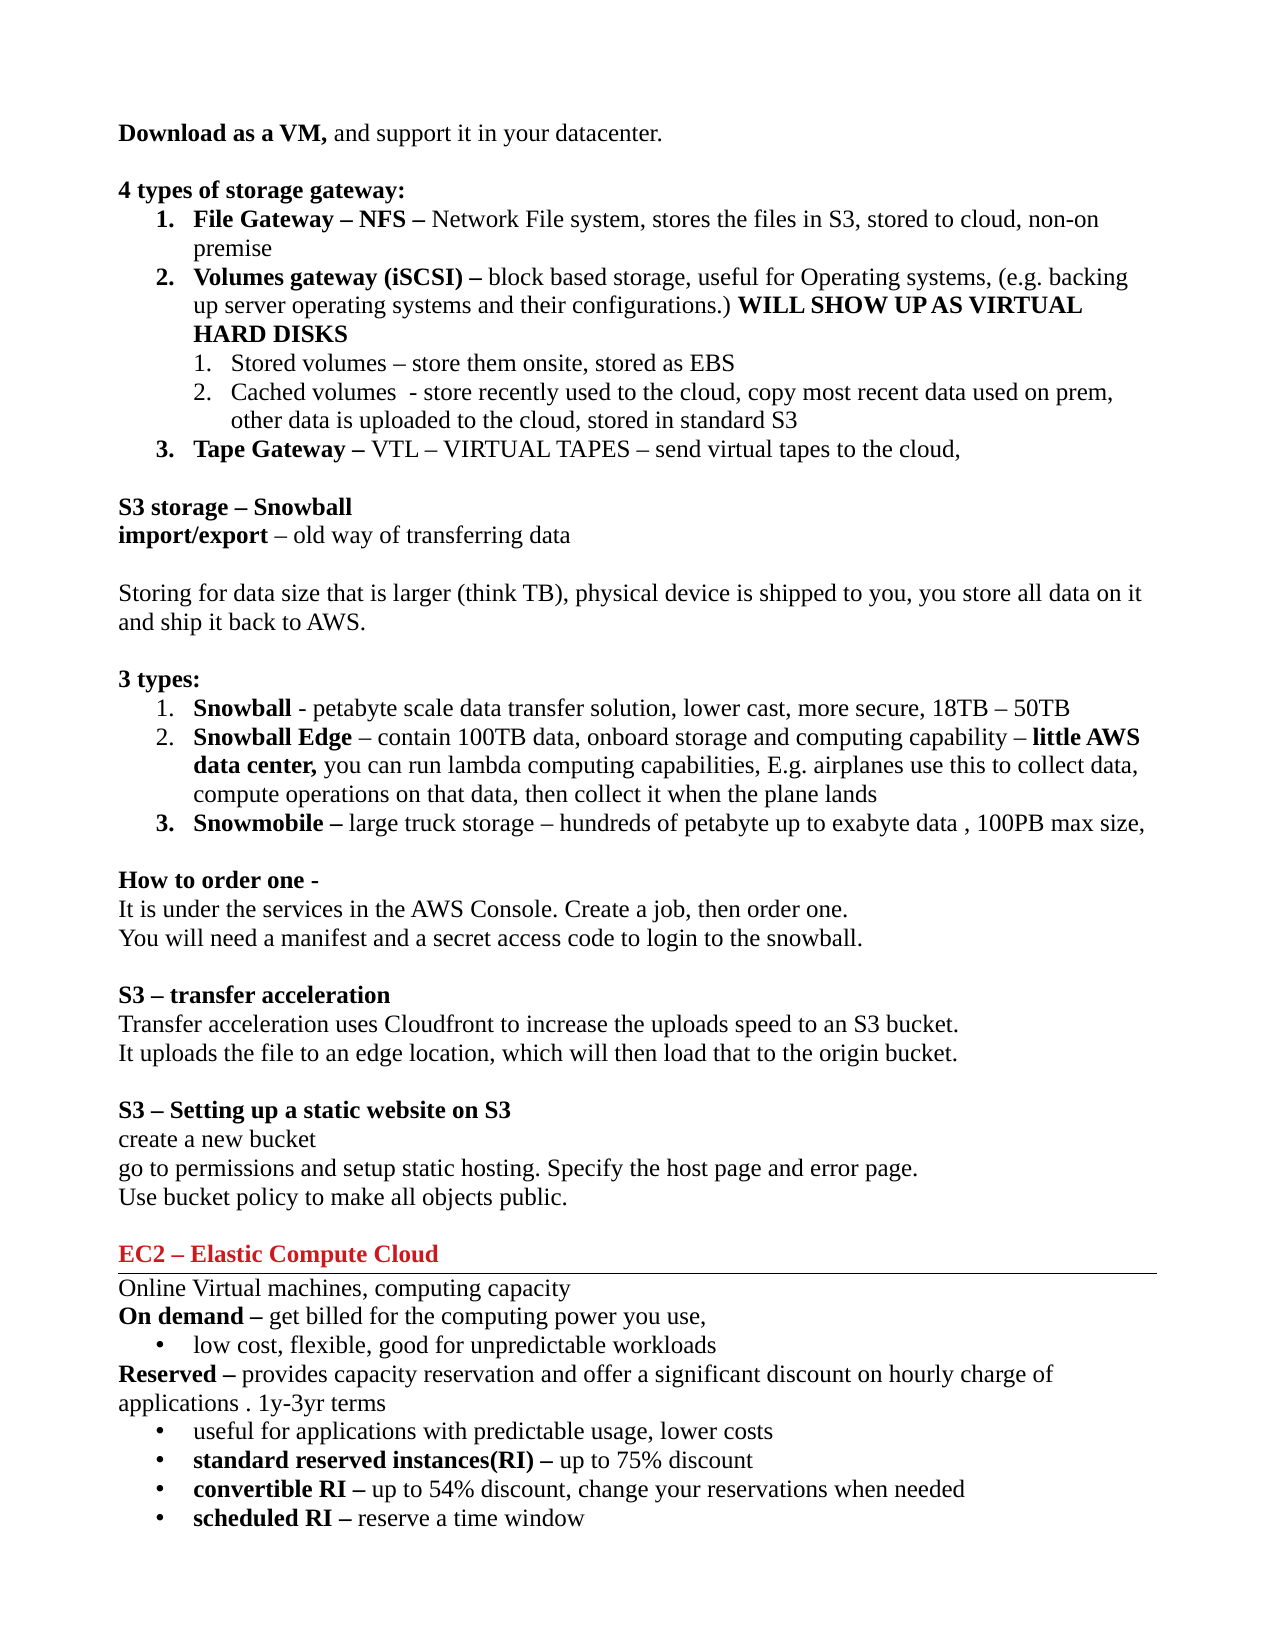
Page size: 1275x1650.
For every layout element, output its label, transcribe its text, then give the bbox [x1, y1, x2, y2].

list Volumes gateway (iSCSI) – block based storage, useful for Operating systems, (e.g. backing up server operating systems and their configurations.) WILL SHOW UP AS VIRTUAL HARD DISKS [156, 262, 1157, 348]
text On demand – get billed for the computing power you use, [118, 1301, 1157, 1330]
list Snowball - petabyte scale data transfer solution, lower cast, more secure, 18TB – 50TB [156, 693, 1157, 722]
text S3 – Setting up a static website on S3 [118, 1096, 1157, 1124]
text 4 types of storage gateway: [118, 176, 1157, 204]
list File Gateway – NFS – Network File system, stores the files in S3, stored to cloud, non-on premise [156, 204, 1157, 262]
text Reserved – provides capacity reservation and offer a significant discount on hourly charge of applications . 1y-3yr terms [118, 1359, 1157, 1416]
list convertible RI – up to 54% discount, change your reservations when needed [156, 1474, 1157, 1503]
text create a new bucket [118, 1124, 1157, 1153]
text How to order one - [118, 866, 1157, 894]
list Tape Gateway – VTL – VIRTUAL TAPES – send virtual tapes to the cloud, [156, 434, 1157, 463]
list useful for applications with predictable usage, lower costs [156, 1416, 1157, 1445]
list standard reserved instances(RI) – up to 75% discount [156, 1445, 1157, 1474]
text import/export – old way of transferring data [118, 521, 1157, 549]
text It is under the services in the AWS Console. Create a job, then order one. [118, 894, 1157, 923]
text Download as a VM, and support it in your datacenter. [118, 118, 1157, 147]
list Cached volumes - store recently used to the cloud, copy most recent data used on prem, other data is uploaded to the cloud, stored in standard S3 [193, 377, 1157, 434]
text Use bucket policy to make all objects public. [118, 1182, 1157, 1211]
list Snowball Edge – contain 100TB data, onboard storage and computing capability – little AWS data center, you can run lambda computing capabilities, E.g. airplanes use this to collect data, compute operations on that data, then collect it when the plane lands [156, 722, 1157, 808]
text Transfer acceleration uses Cloudfront to increase the uploads speed to an S3 bucket. It uploads the file to an edge location, which will then load that to the origin bucket. [118, 1009, 1157, 1067]
text Storing for data size that is larger (think TB), physical device is shipped to you, you store all data on it and ship it back to AWS. [118, 578, 1157, 636]
text go to permissions and setup static hosting. Specify the host page and error page. [118, 1153, 1157, 1182]
text You will need a manifest and a secret access code to login to the snowball. [118, 923, 1157, 952]
list Snowmobile – large truck storage – hundreds of petabyte up to exabyte data , 100PB max size, [156, 808, 1157, 837]
text S3 storage – Snowball [118, 492, 1157, 521]
text S3 – transfer acceleration [118, 981, 1157, 1009]
text EC2 – Elastic Compute Cloud [118, 1239, 1157, 1273]
text Online Virtual machines, computing capacity [118, 1274, 1157, 1301]
list low cost, flexible, good for unpredictable workloads [156, 1330, 1157, 1359]
list scheduled RI – reserve a time window [156, 1503, 1157, 1531]
list Stored volumes – store them onsite, stored as EBS [193, 348, 1157, 377]
text 3 types: [118, 664, 1157, 693]
